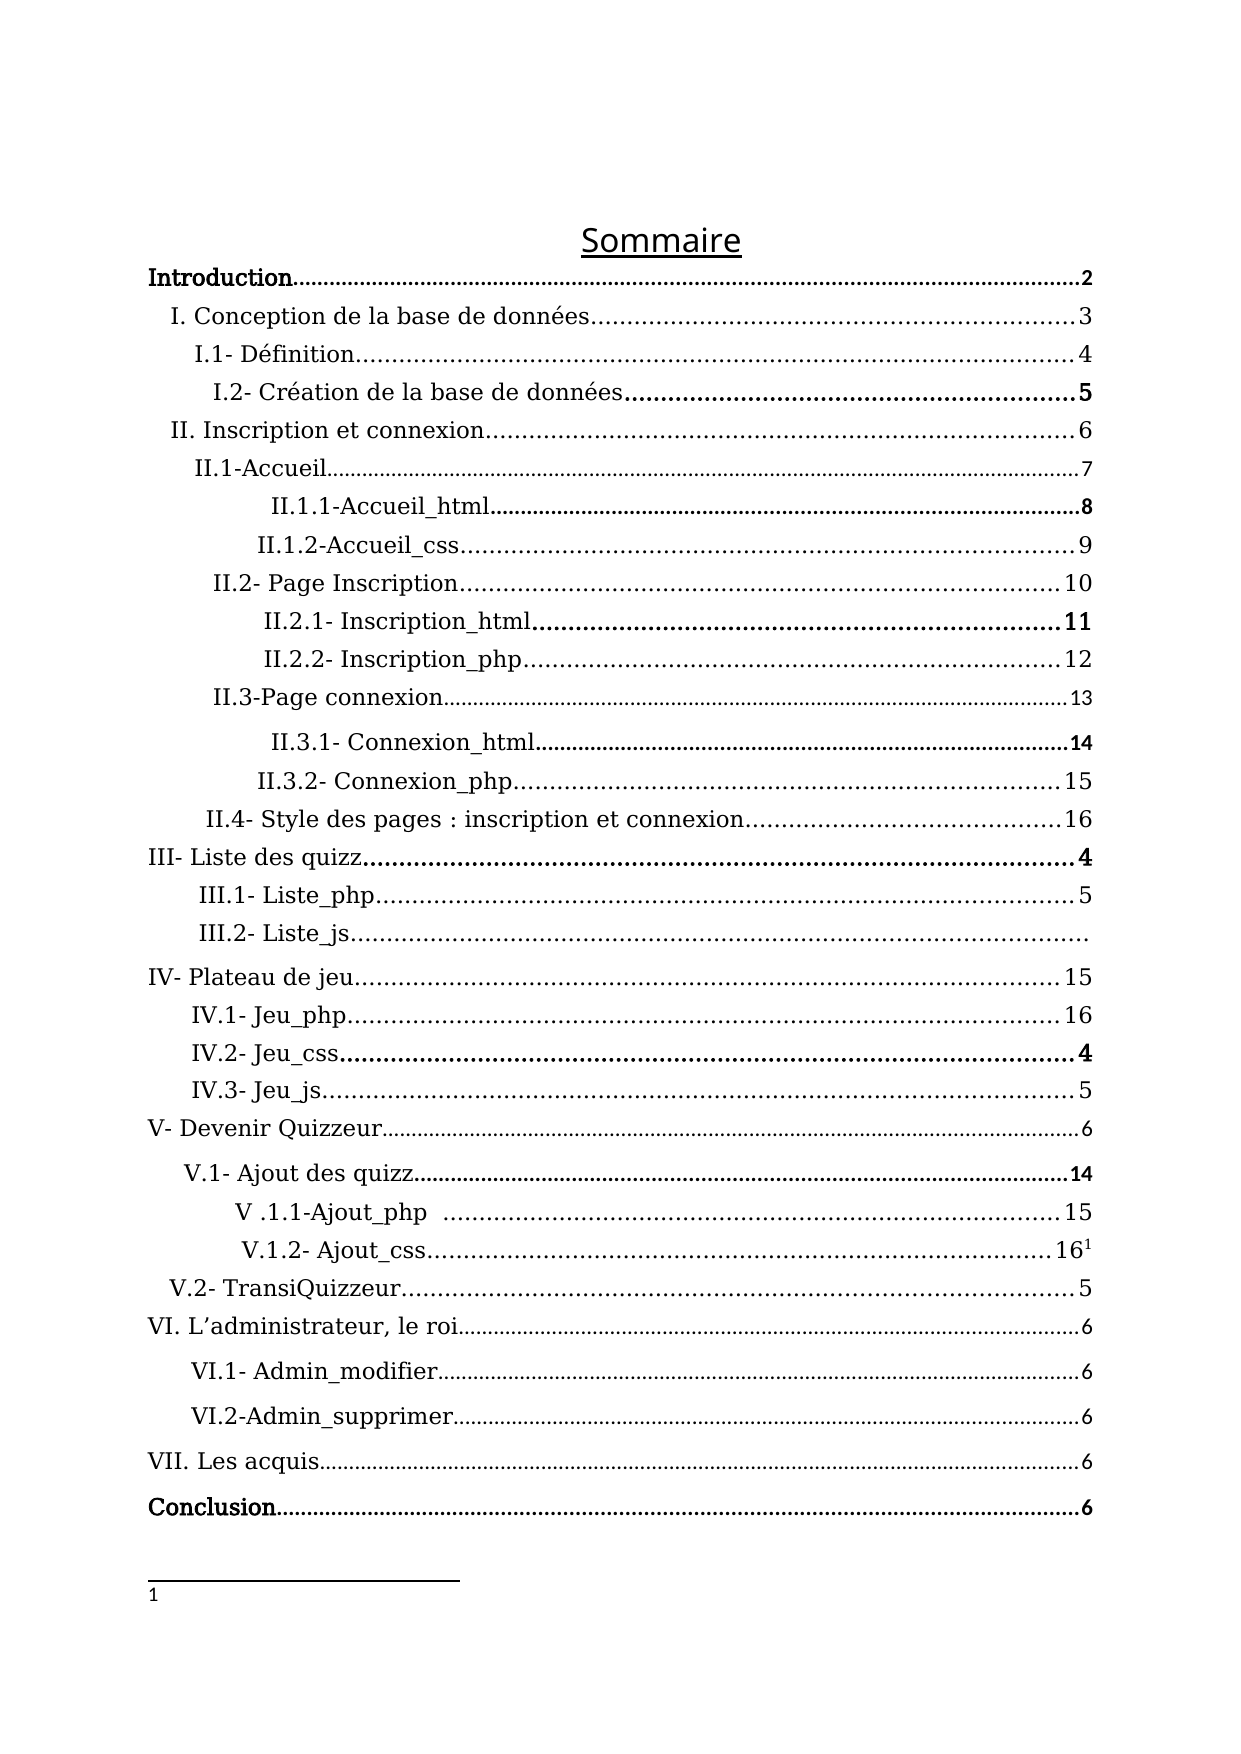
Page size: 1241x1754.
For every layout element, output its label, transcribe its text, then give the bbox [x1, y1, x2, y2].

text II.3.1- Connexion_html 14 [148, 728, 1093, 756]
text II.1.1-Accueil_html 8 [148, 492, 1093, 521]
text II.1.2-Accueil_css 9 [170, 531, 1093, 558]
text Introduction 2 [148, 263, 1093, 291]
text VI.1- Admin_modifier 6 [148, 1357, 1093, 1385]
text IV- Plateau de jeu 15 [148, 962, 1093, 990]
text II.2.1- Inscription_html 11 [148, 607, 1093, 634]
text V.1.2- Ajout_css 16 [148, 1236, 1093, 1263]
text I. Conception de la base de données 3 [170, 302, 1093, 329]
text V .1.1-Ajout_php 15 [170, 1198, 1093, 1226]
text IV.3- Jeu_js 5 [148, 1076, 1093, 1104]
text VI.2-Admin_supprimer 6 [148, 1402, 1093, 1430]
text I.1- Définition 4 [194, 339, 1093, 367]
text IV.1- Jeu_php 16 [148, 1000, 1093, 1028]
text III.2- Liste_js [148, 918, 1093, 946]
text II.3.2- Connexion_php 15 [170, 767, 1093, 794]
text V.1- Ajout des quizz 14 [148, 1159, 1093, 1188]
text V- Devenir Quizzeur 6 [148, 1114, 1093, 1142]
text II.3-Page connexion 13 [148, 683, 1093, 711]
text IV.2- Jeu_css 4 [148, 1038, 1093, 1066]
text II. Inscription et connexion 6 [170, 415, 1093, 443]
text II.2.2- Inscription_php 12 [148, 645, 1093, 672]
text III- Liste des quizz 4 [148, 842, 1093, 870]
text VII. Les acquis 6 [148, 1447, 1093, 1476]
text Conclusion 6 [148, 1492, 1093, 1521]
text Sommaire [148, 217, 1093, 263]
text II.4- Style des pages : inscription et connexion 16 [148, 804, 1093, 832]
text II.1-Accueil 7 [194, 453, 1093, 482]
text III.1- Liste_php 5 [148, 880, 1093, 908]
text I.2- Création de la base de données 5 [148, 377, 1093, 405]
text II.2- Page Inscription 10 [148, 569, 1093, 596]
text V.2- TransiQuizzeur 5 [148, 1274, 1093, 1301]
text VI. L’administrateur, le roi 6 [148, 1312, 1093, 1340]
